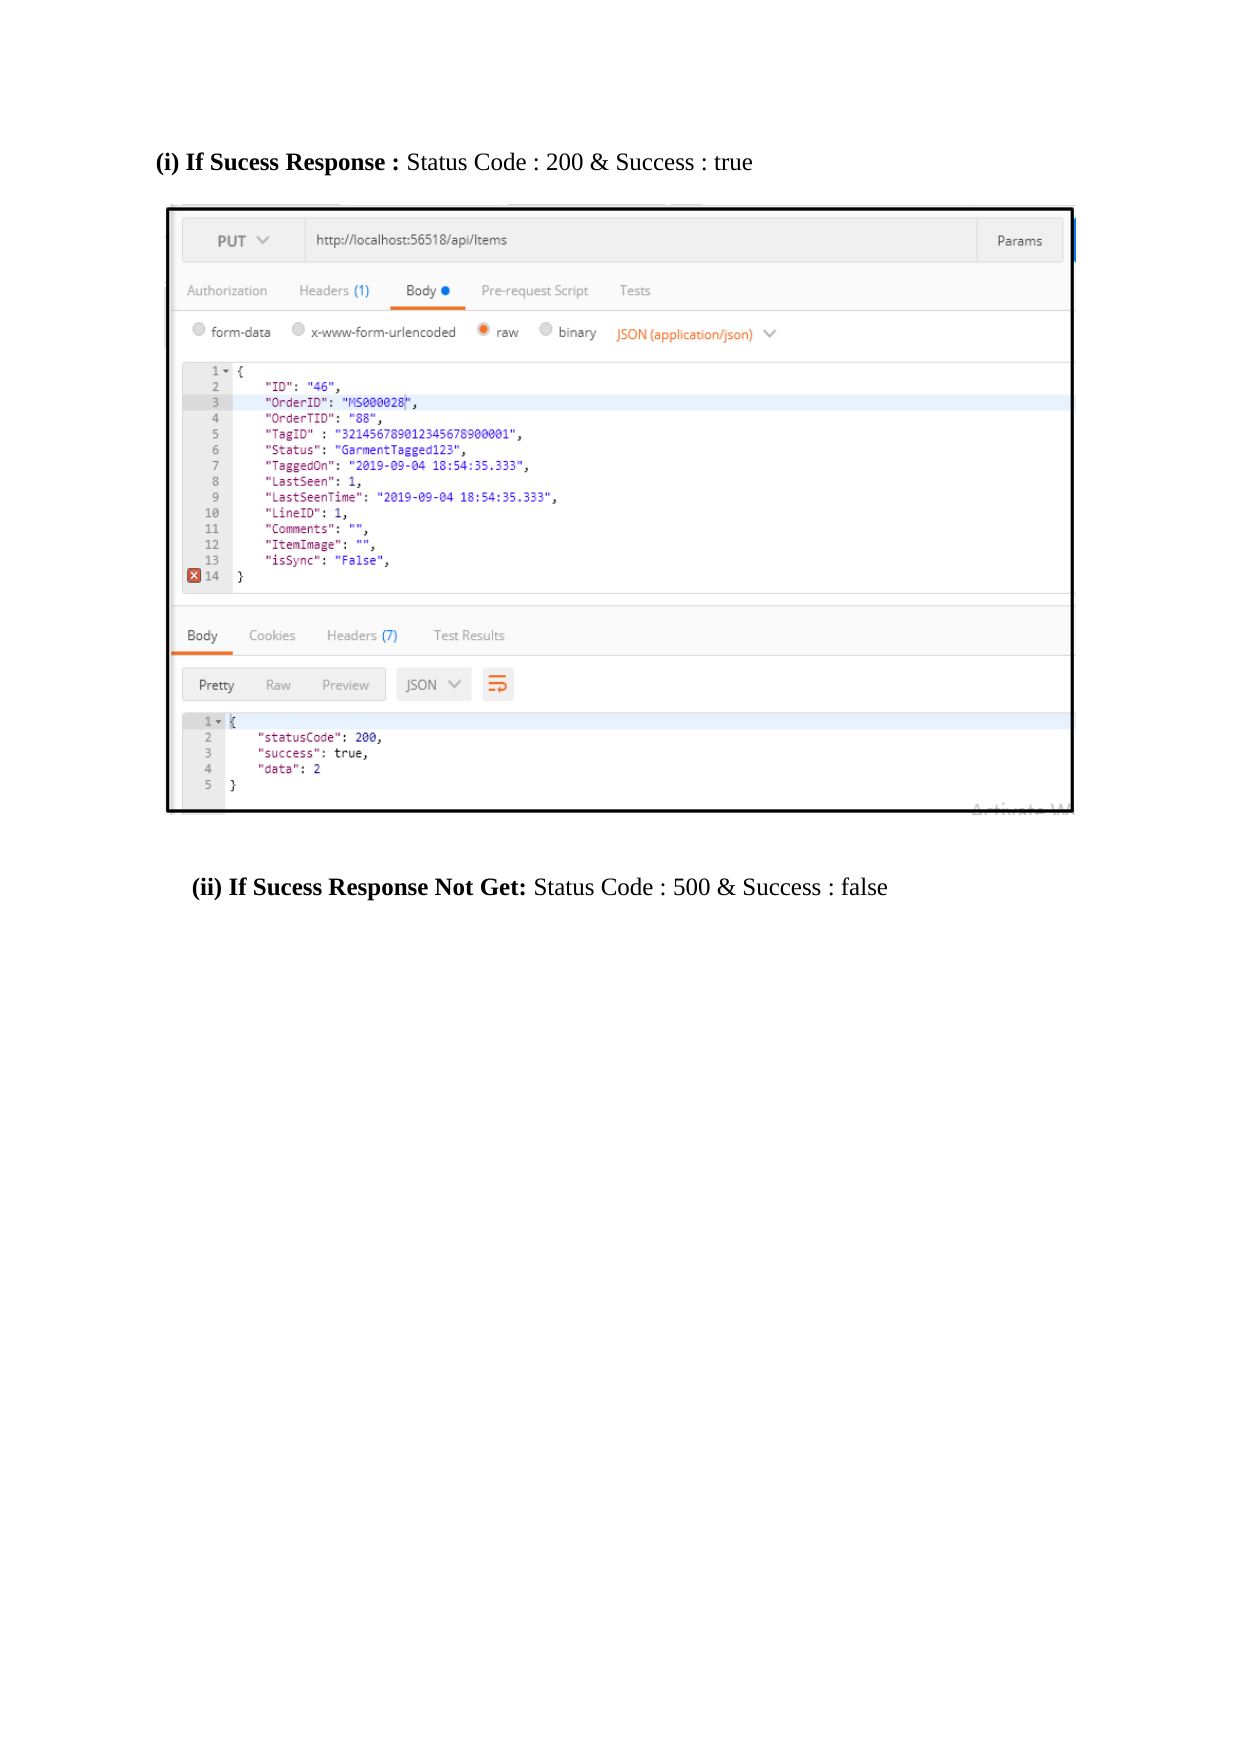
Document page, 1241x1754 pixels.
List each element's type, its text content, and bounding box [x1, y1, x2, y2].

picture [164, 204, 1076, 815]
text (i) If Sucess Response : Status Code : 200 & Success : true [118, 147, 1122, 176]
text (ii) If Sucess Response Not Get: Status Code : 500 & Success : false [118, 872, 1122, 901]
